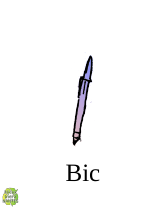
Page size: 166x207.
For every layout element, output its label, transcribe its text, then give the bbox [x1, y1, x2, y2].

table_header [6, 6, 57, 46]
table_cell Bic [6, 153, 159, 193]
table_header [57, 6, 108, 46]
table_cell [6, 46, 159, 152]
picture [35, 52, 123, 148]
picture [2, 187, 19, 207]
table_header [108, 6, 159, 46]
